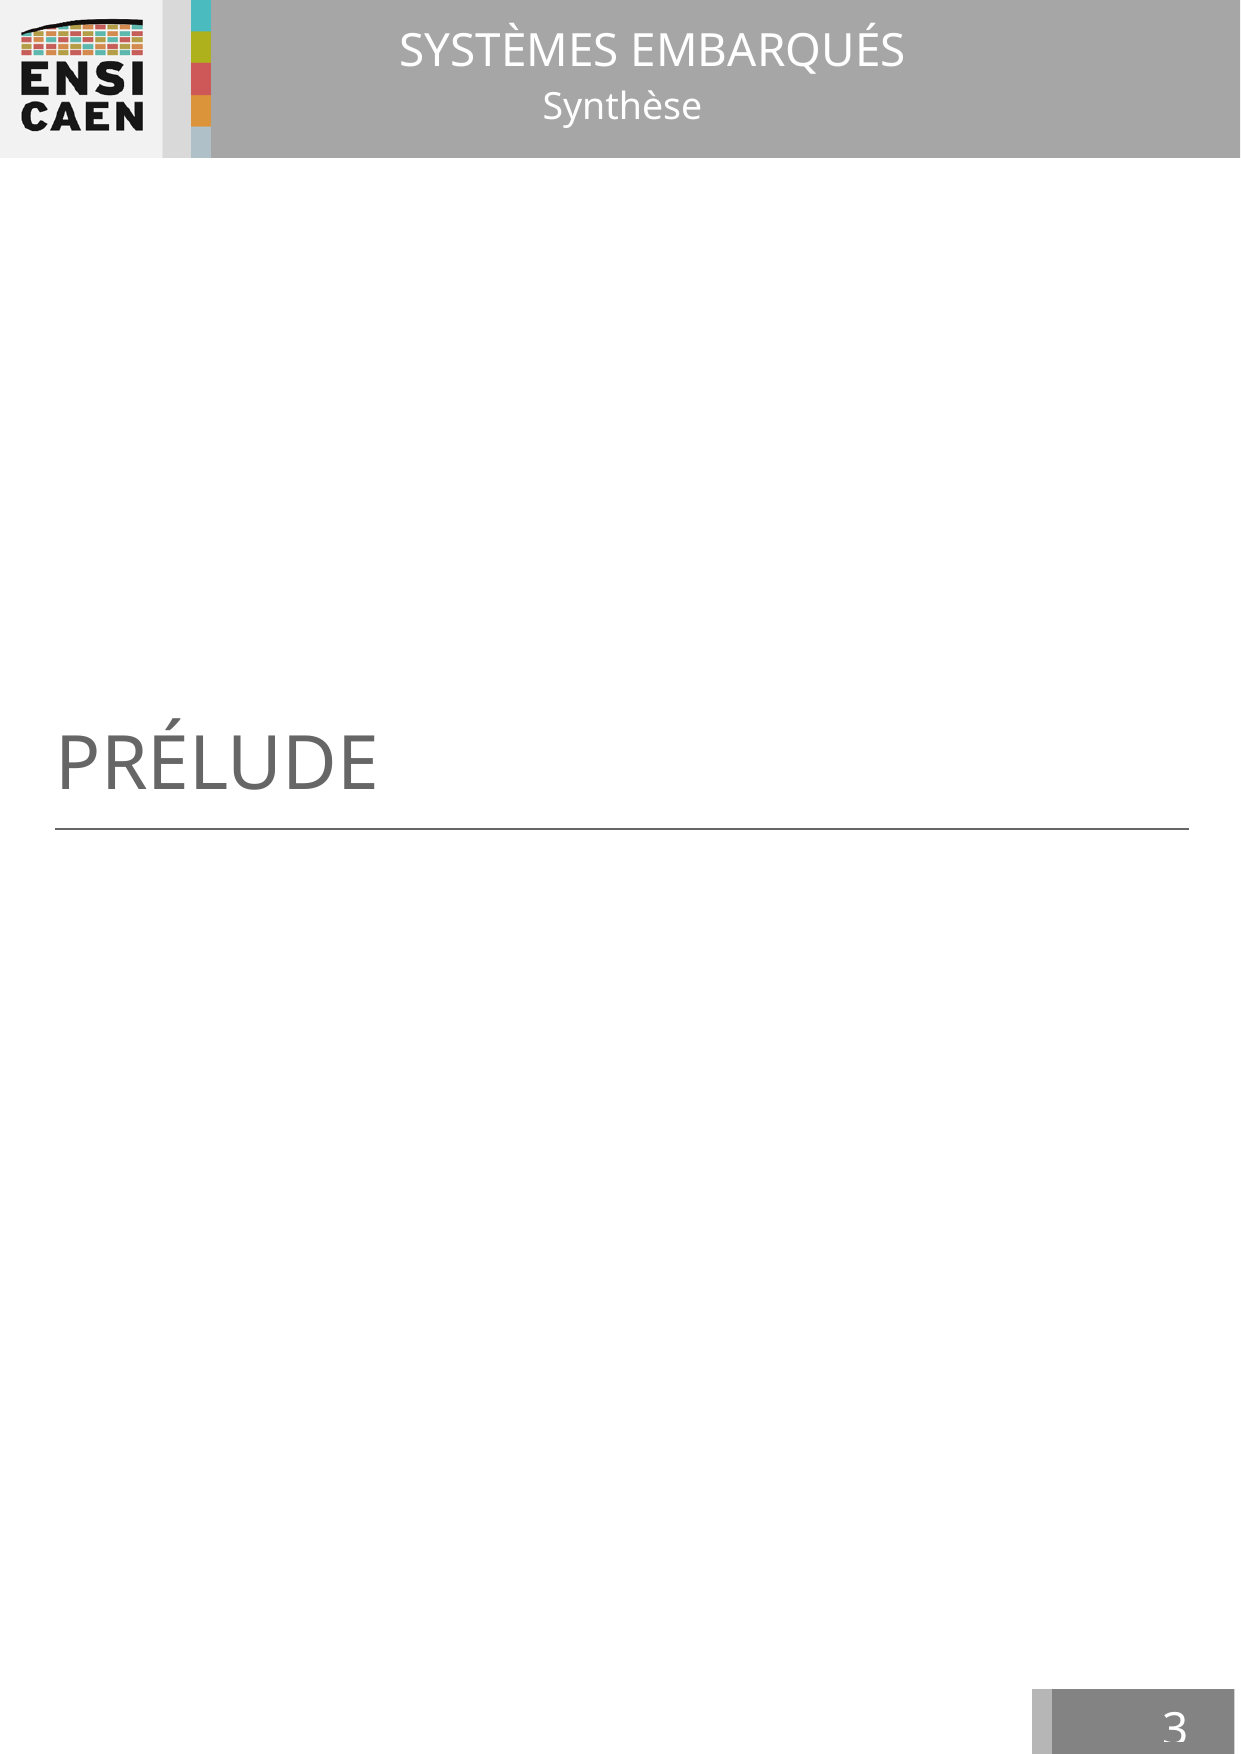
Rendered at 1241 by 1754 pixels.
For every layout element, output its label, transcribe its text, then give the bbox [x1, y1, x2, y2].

text PRÉLUDE [55, 709, 1189, 811]
picture [0, 0, 1241, 158]
picture [1032, 1689, 1235, 1754]
